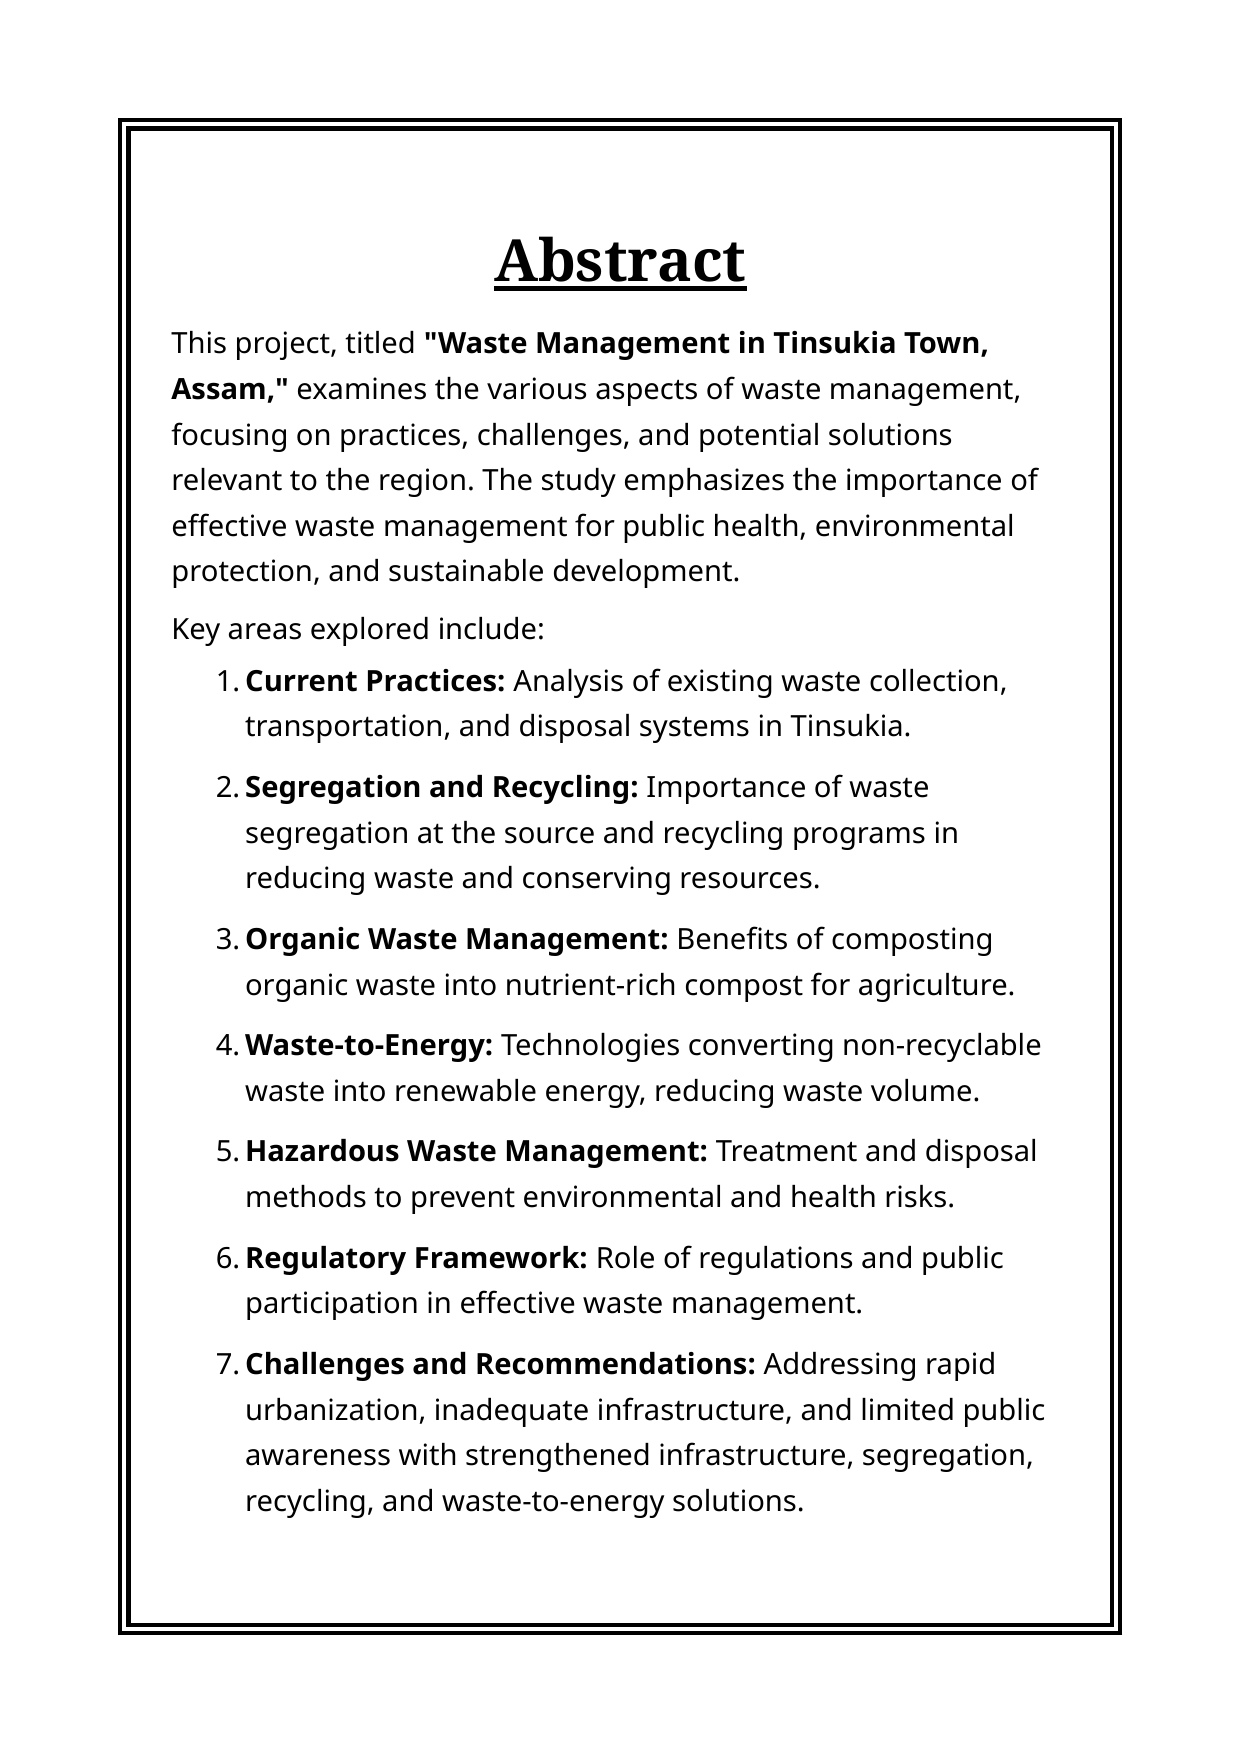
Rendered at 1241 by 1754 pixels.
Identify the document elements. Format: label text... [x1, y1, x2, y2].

list Current Practices: Analysis of existing waste collection, transportation, and disposal systems in Tinsukia. [216, 660, 1069, 745]
list Organic Waste Management: Benefits of composting organic waste into nutrient-rich compost for agriculture. [216, 918, 1069, 1003]
text Abstract [171, 219, 1069, 299]
text This project, titled "Waste Management in Tinsukia Town, Assam," examines the various aspects of waste management, focusing on practices, challenges, and potential solutions relevant to the region. The study emphasizes the importance of effective waste management for public health, environmental protection, and sustainable development. [171, 323, 1069, 590]
text Key areas explored include: [171, 608, 1069, 648]
list Regulatory Framework: Role of regulations and public participation in effective waste management. [216, 1237, 1069, 1322]
list Challenges and Recommendations: Addressing rapid urbanization, inadequate infrastructure, and limited public awareness with strengthened infrastructure, segregation, recycling, and waste-to-energy solutions. [216, 1343, 1069, 1520]
list Segregation and Recycling: Importance of waste segregation at the source and recycling programs in reducing waste and conserving resources. [216, 766, 1069, 897]
list Hazardous Waste Management: Treatment and disposal methods to prevent environmental and health risks. [216, 1131, 1069, 1216]
list Waste-to-Energy: Technologies converting non-recyclable waste into renewable energy, reducing waste volume. [216, 1024, 1069, 1110]
